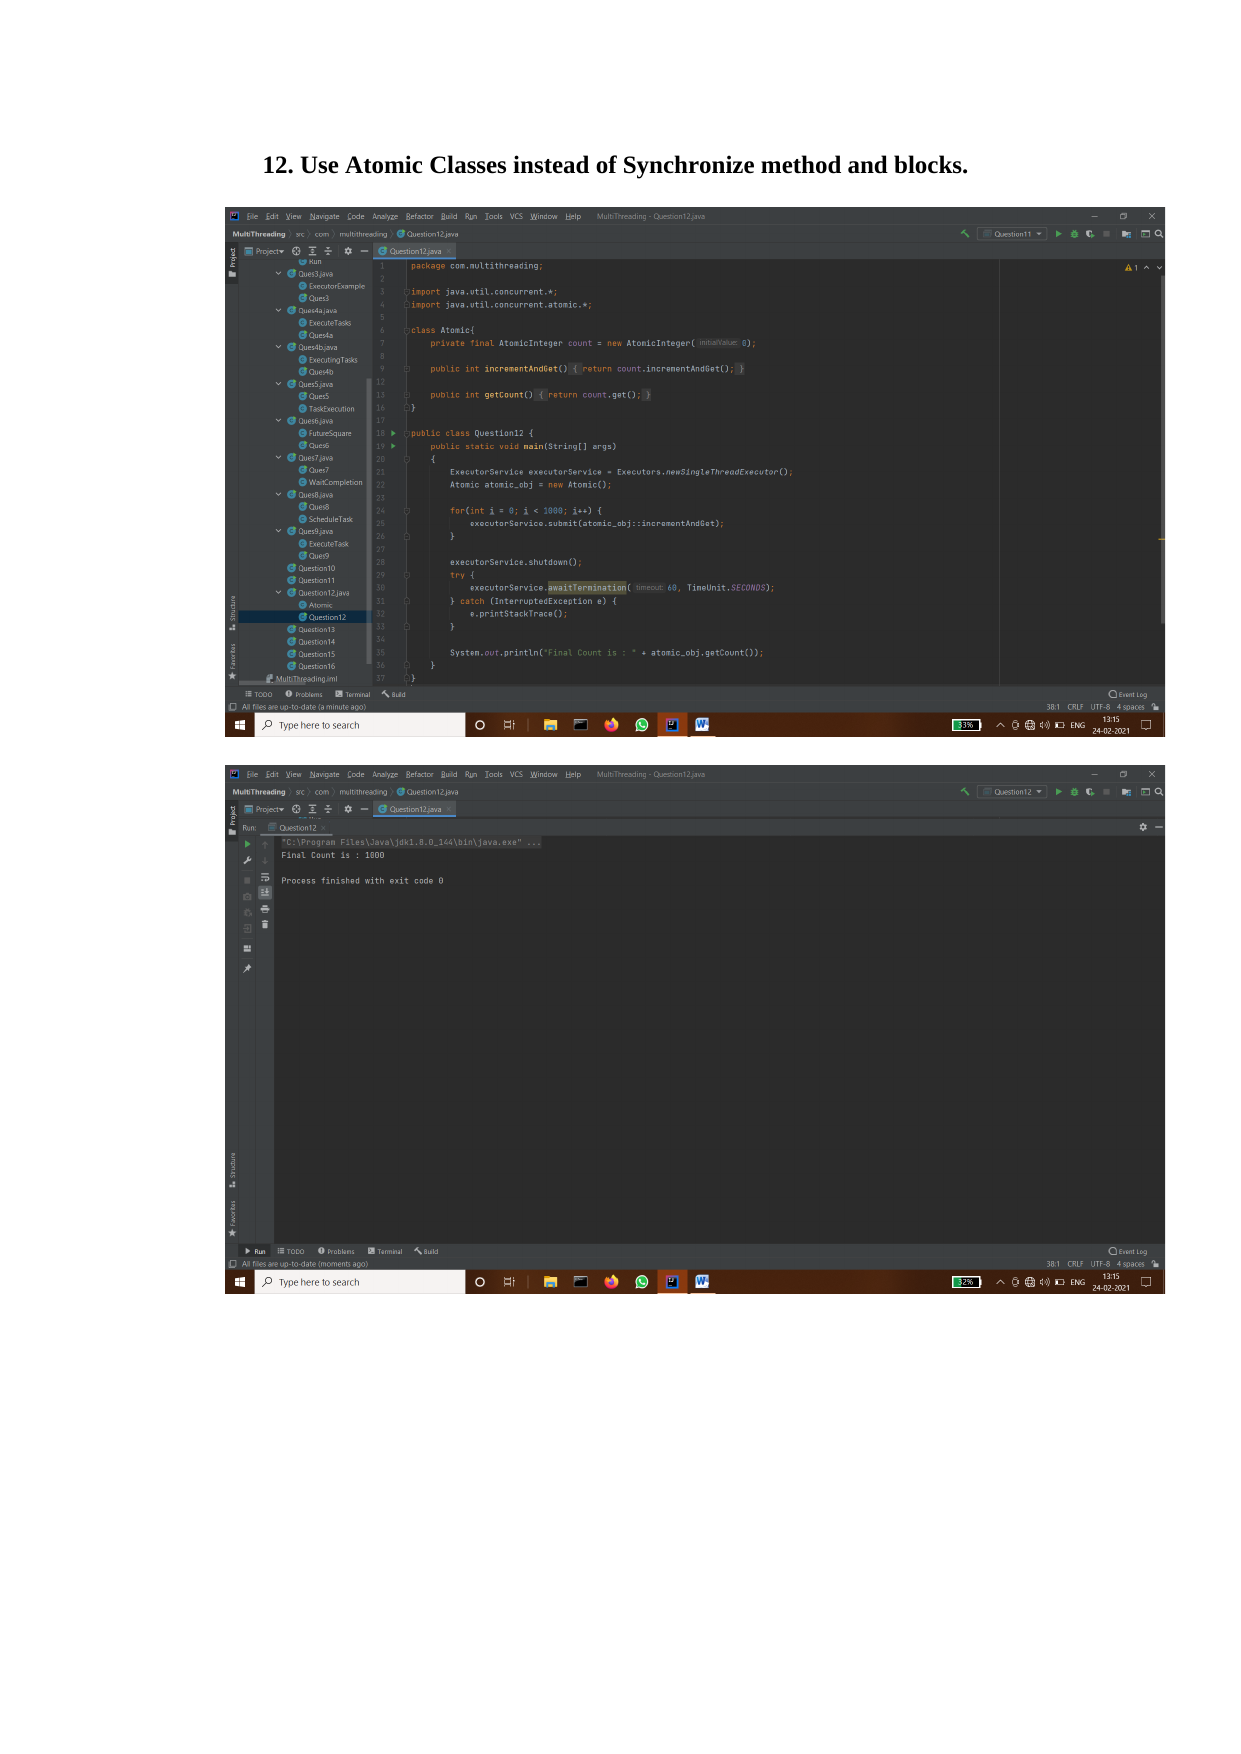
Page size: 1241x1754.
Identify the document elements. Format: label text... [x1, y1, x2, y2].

list Use Atomic Classes instead of Synchronize method and blocks. [262, 150, 1090, 179]
